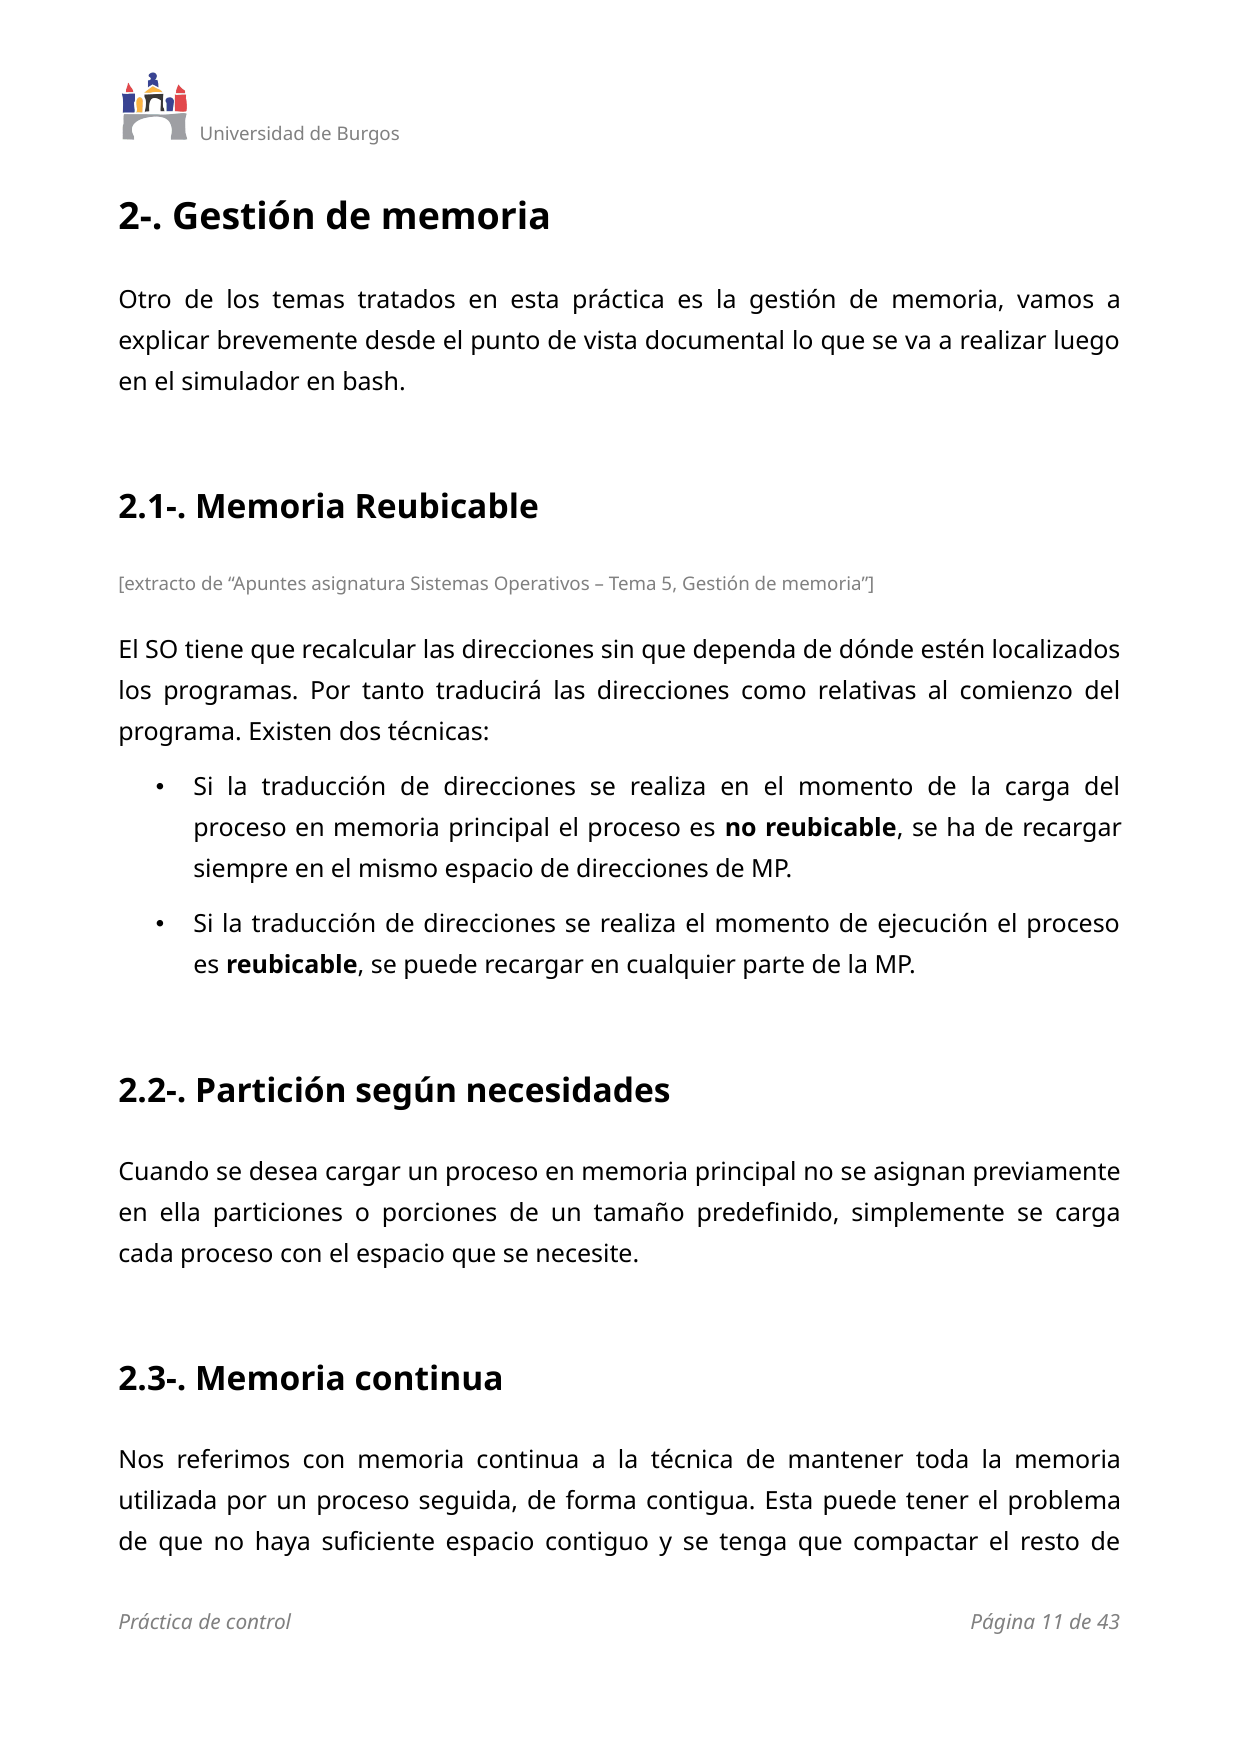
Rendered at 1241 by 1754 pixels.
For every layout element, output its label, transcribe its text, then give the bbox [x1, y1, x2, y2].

list Si la traducción de direcciones se realiza el momento de ejecución el proceso es reubicable, se puede recargar en cualquier parte de la MP. [156, 906, 1122, 981]
subtitle 2.1-. Memoria Reubicable [118, 483, 1122, 529]
text El SO tiene que recalcular las direcciones sin que dependa de dónde estén localizados los programas. Por tanto traducirá las direcciones como relativas al comienzo del programa. Existen dos técnicas: [118, 632, 1122, 747]
subtitle 2.3-. Memoria continua [118, 1355, 1122, 1401]
text [extracto de “Apuntes asignatura Sistemas Operativos – Tema 5, Gestión de memoria”] [118, 570, 1122, 596]
subtitle 2-. Gestión de memoria [118, 189, 1122, 240]
text Nos referimos con memoria continua a la técnica de mantener toda la memoria utilizada por un proceso seguida, de forma contigua. Esta puede tener el problema de que no haya suficiente espacio contiguo y se tenga que compactar el resto de [118, 1442, 1122, 1558]
text Cuando se desea cargar un proceso en memoria principal no se asignan previamente en ella particiones o porciones de un tamaño predefinido, simplemente se carga cada proceso con el espacio que se necesite. [118, 1153, 1122, 1269]
subtitle 2.2-. Partición según necesidades [118, 1066, 1122, 1112]
list Si la traducción de direcciones se realiza en el momento de la carga del proceso en memoria principal el proceso es no reubicable, se ha de recargar siempre en el mismo espacio de direcciones de MP. [156, 769, 1122, 884]
text Otro de los temas tratados en esta práctica es la gestión de memoria, vamos a explicar brevemente desde el punto de vista documental lo que se va a realizar luego en el simulador en bash. [118, 282, 1122, 397]
picture [117, 72, 189, 142]
